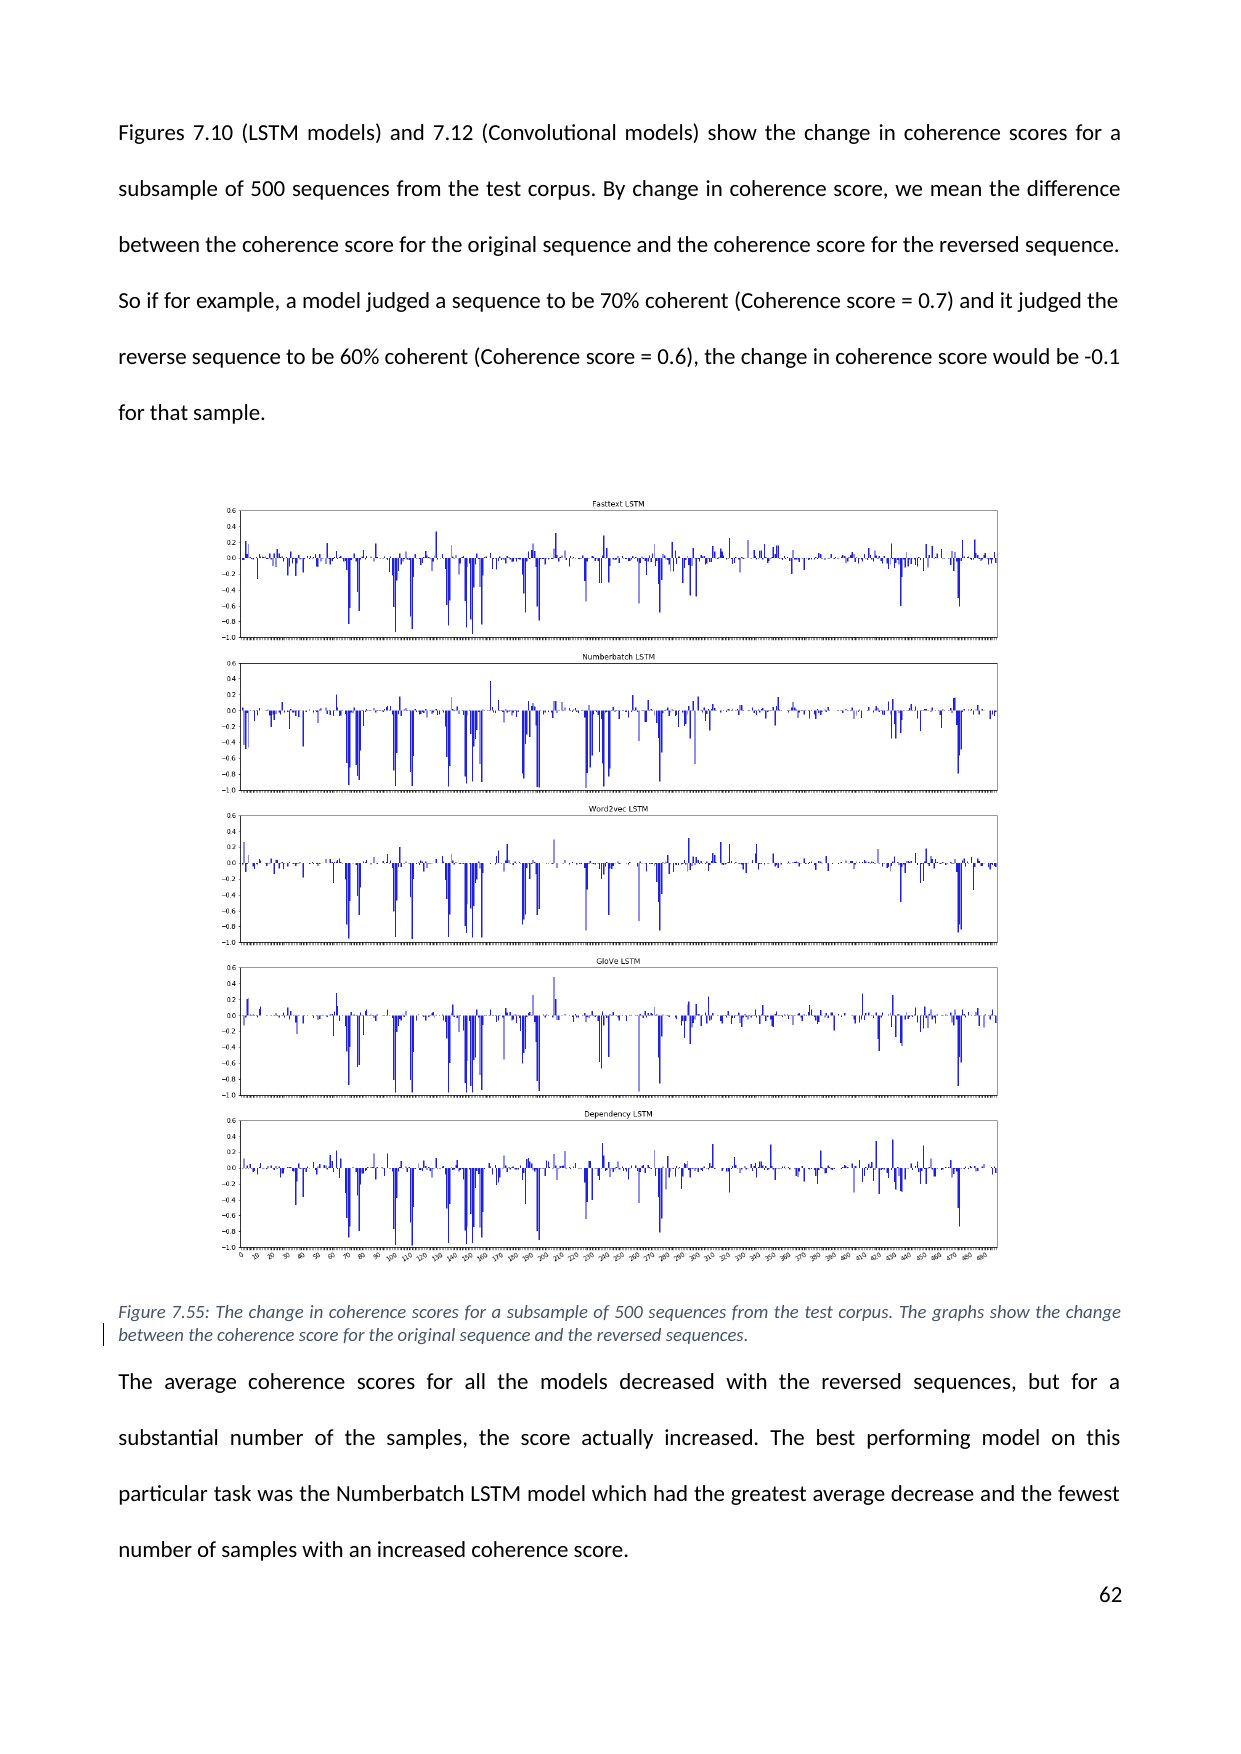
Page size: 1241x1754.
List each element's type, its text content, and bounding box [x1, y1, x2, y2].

picture [118, 471, 1094, 1283]
text The average coherence scores for all the models decreased with the reversed sequences, but for a substantial number of the samples, the score actually increased. The best performing model on this particular task was the Numberbatch LSTM model which had the greatest average decrease and the fewest number of samples with an increased coherence score. [118, 1367, 1122, 1563]
text Figure 7.55: The change in coherence scores for a subsample of 500 sequences from the test corpus. The graphs show the change between the coherence score for the original sequence and the reversed sequences. [118, 1300, 1122, 1346]
text Figures 7.10 (LSTM models) and 7.12 (Convolutional models) show the change in coherence scores for a subsample of 500 sequences from the test corpus. By change in coherence score, we mean the difference between the coherence score for the original sequence and the coherence score for the reversed sequence. So if for example, a model judged a sequence to be 70% coherent (Coherence score = 0.7) and it judged the reverse sequence to be 60% coherent (Coherence score = 0.6), the change in coherence score would be -0.1 for that sample. [118, 118, 1122, 426]
